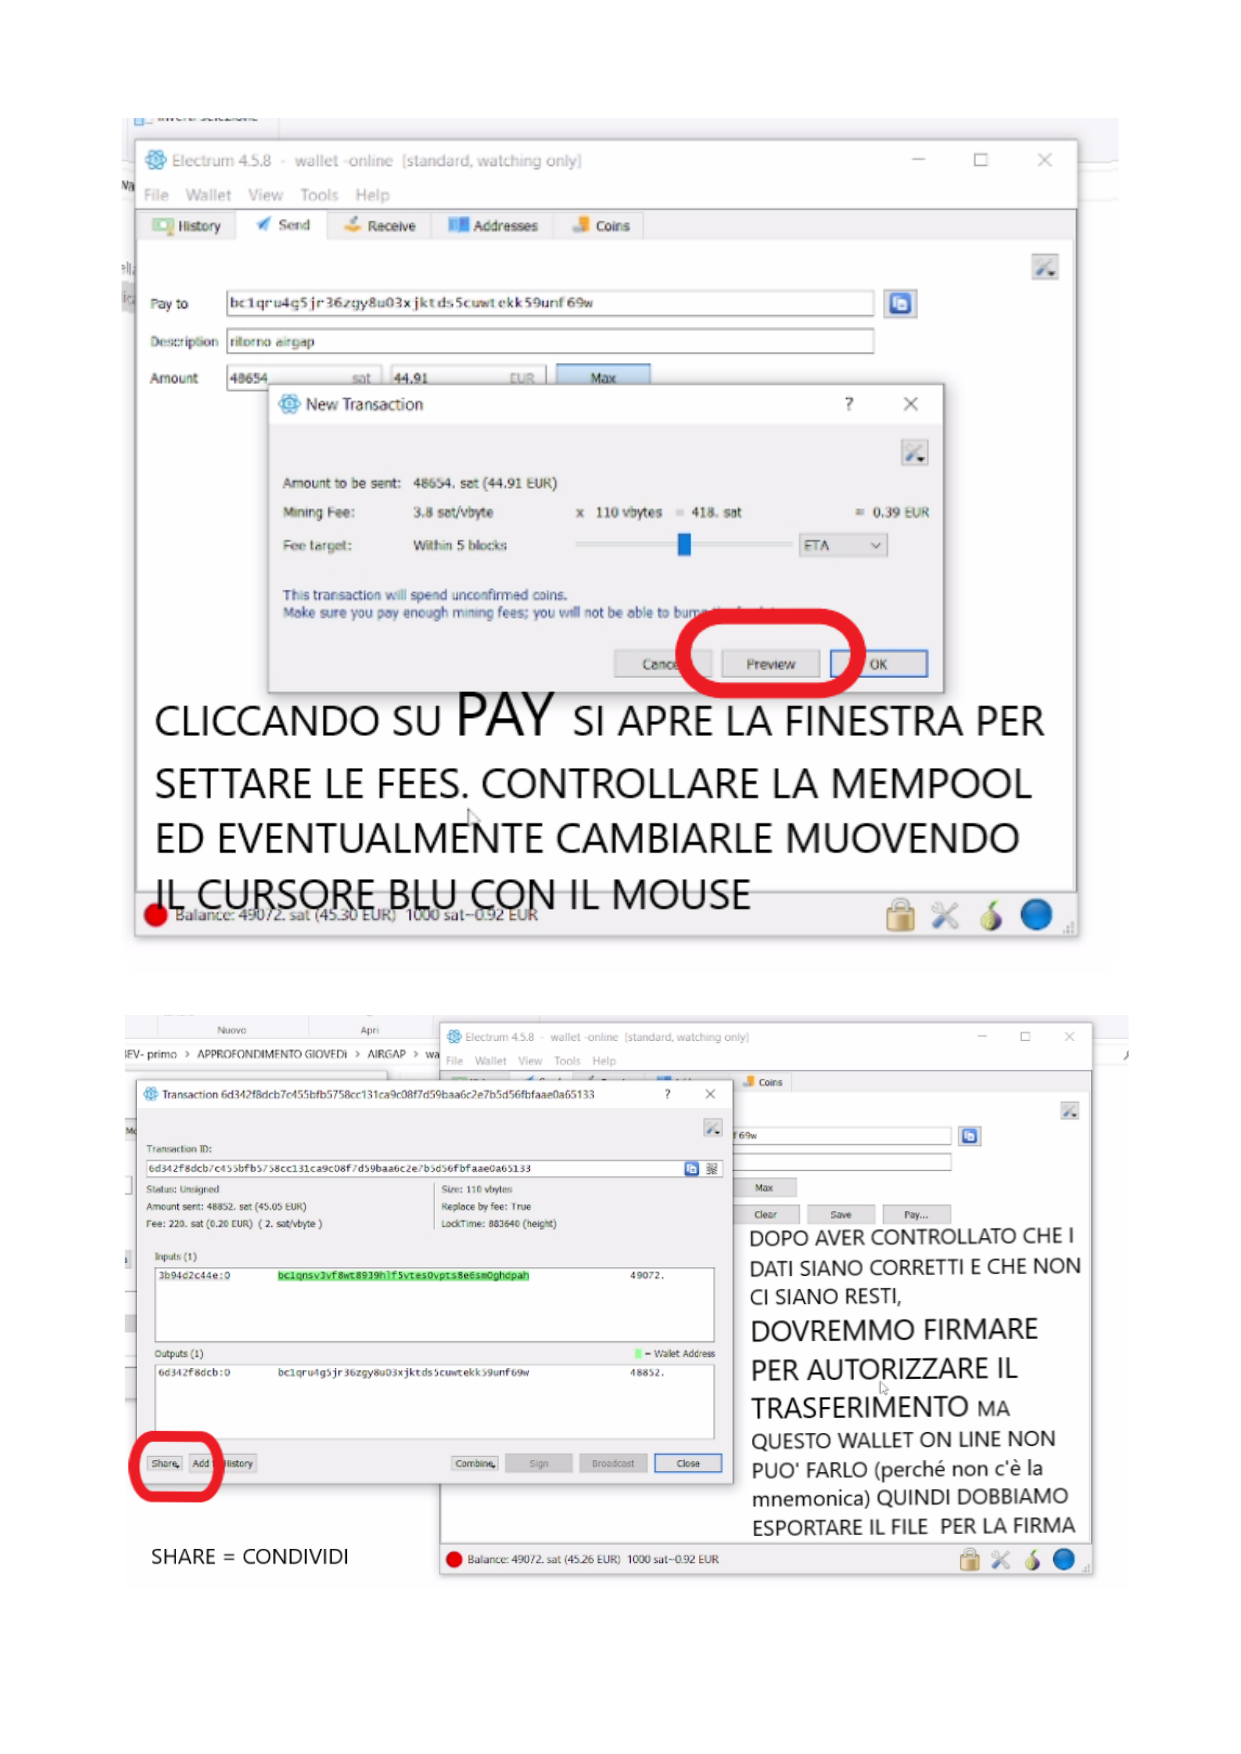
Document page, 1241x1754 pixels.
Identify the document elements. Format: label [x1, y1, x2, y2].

picture [121, 118, 1119, 972]
picture [124, 1015, 1129, 1588]
